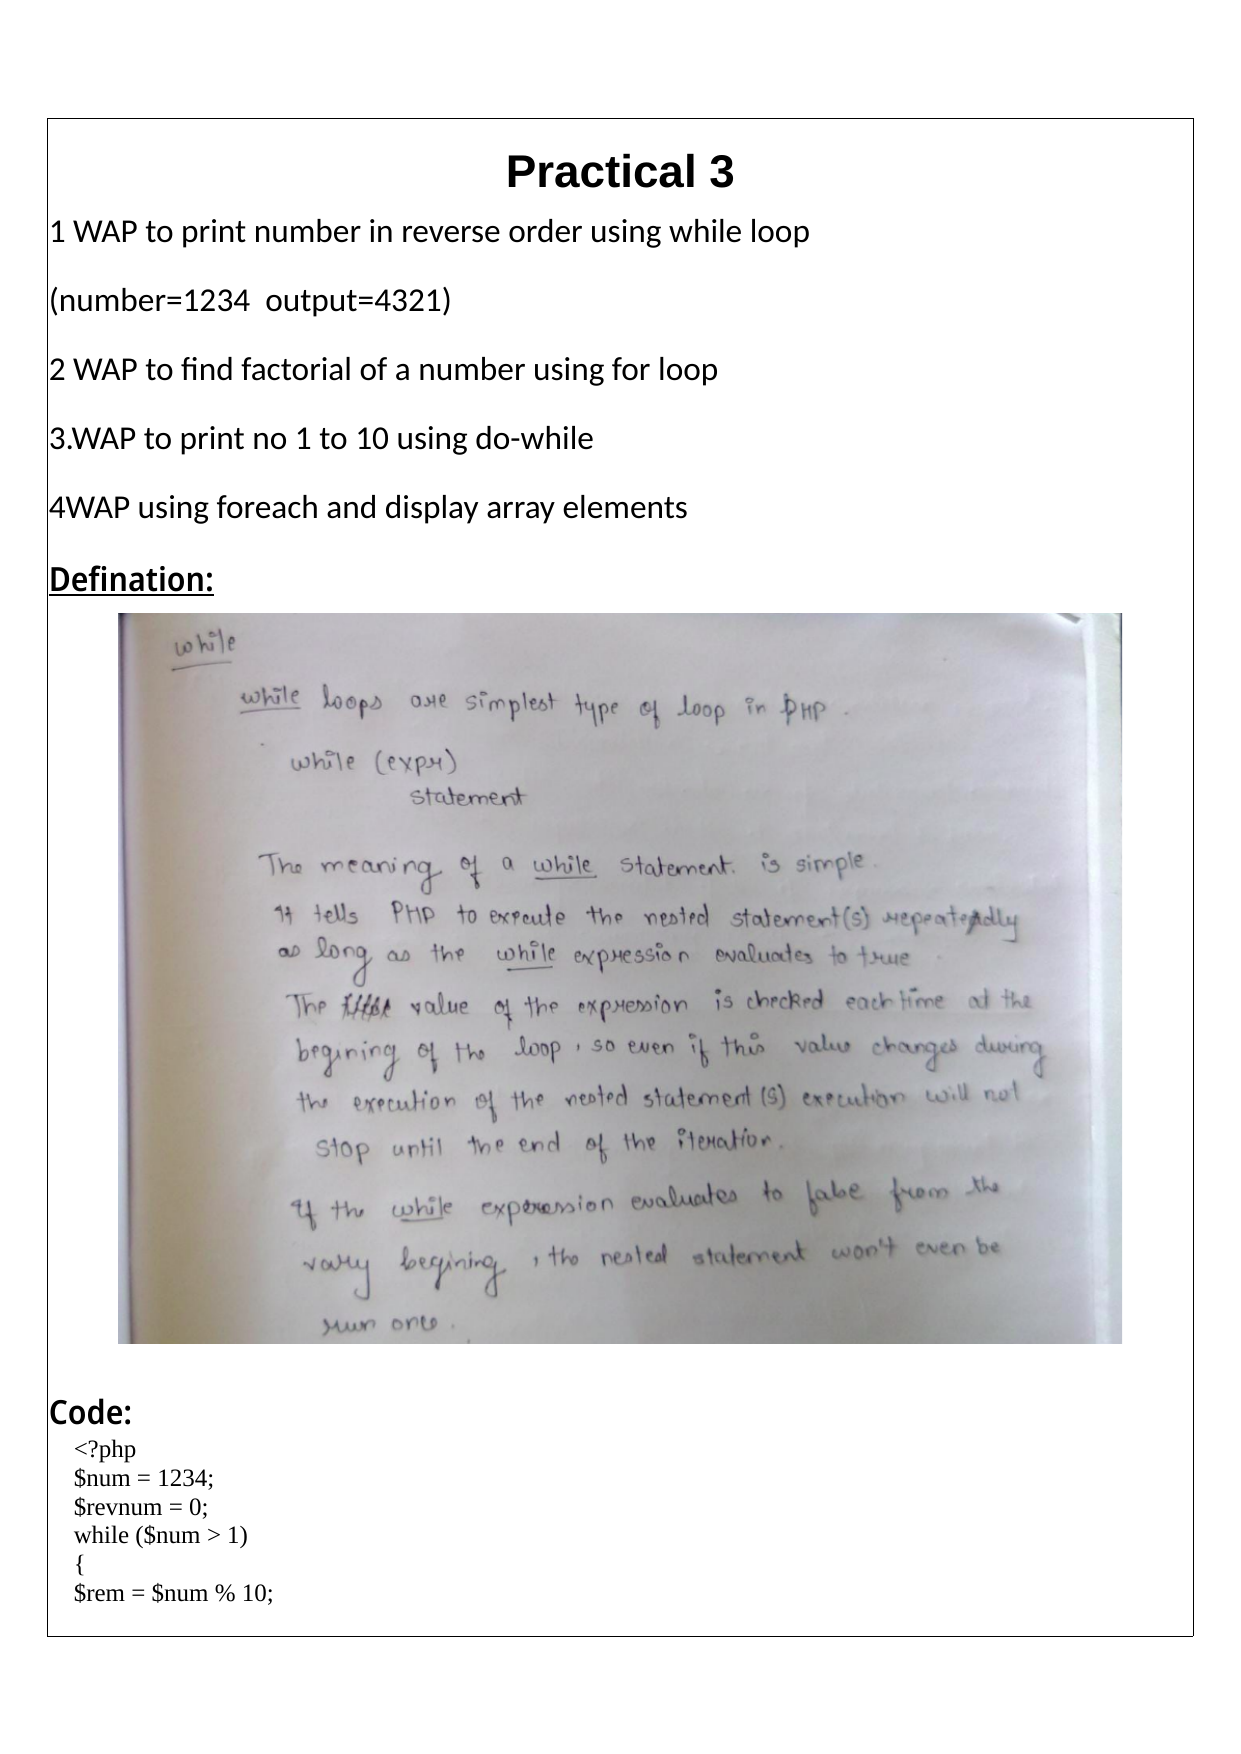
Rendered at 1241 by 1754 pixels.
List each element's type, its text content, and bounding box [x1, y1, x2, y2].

text 3.WAP to print no 1 to 10 using do-while [48, 417, 1192, 458]
picture [118, 613, 1123, 1344]
text Defination: [48, 555, 1192, 601]
subtitle Practical 3 [48, 144, 1192, 197]
text Code: [48, 1389, 1192, 1434]
text 4WAP using foreach and display array elements [48, 486, 1192, 527]
text 1 WAP to print number in reverse order using while loop [48, 209, 1192, 250]
text (number=1234 output=4321) [48, 279, 1192, 319]
table_header <?php $num = 1234; $revnum = 0; while ($num > 1) { $rem = $num % 10; [49, 1434, 1192, 1607]
text 2 WAP to find factorial of a number using for loop [48, 348, 1192, 389]
